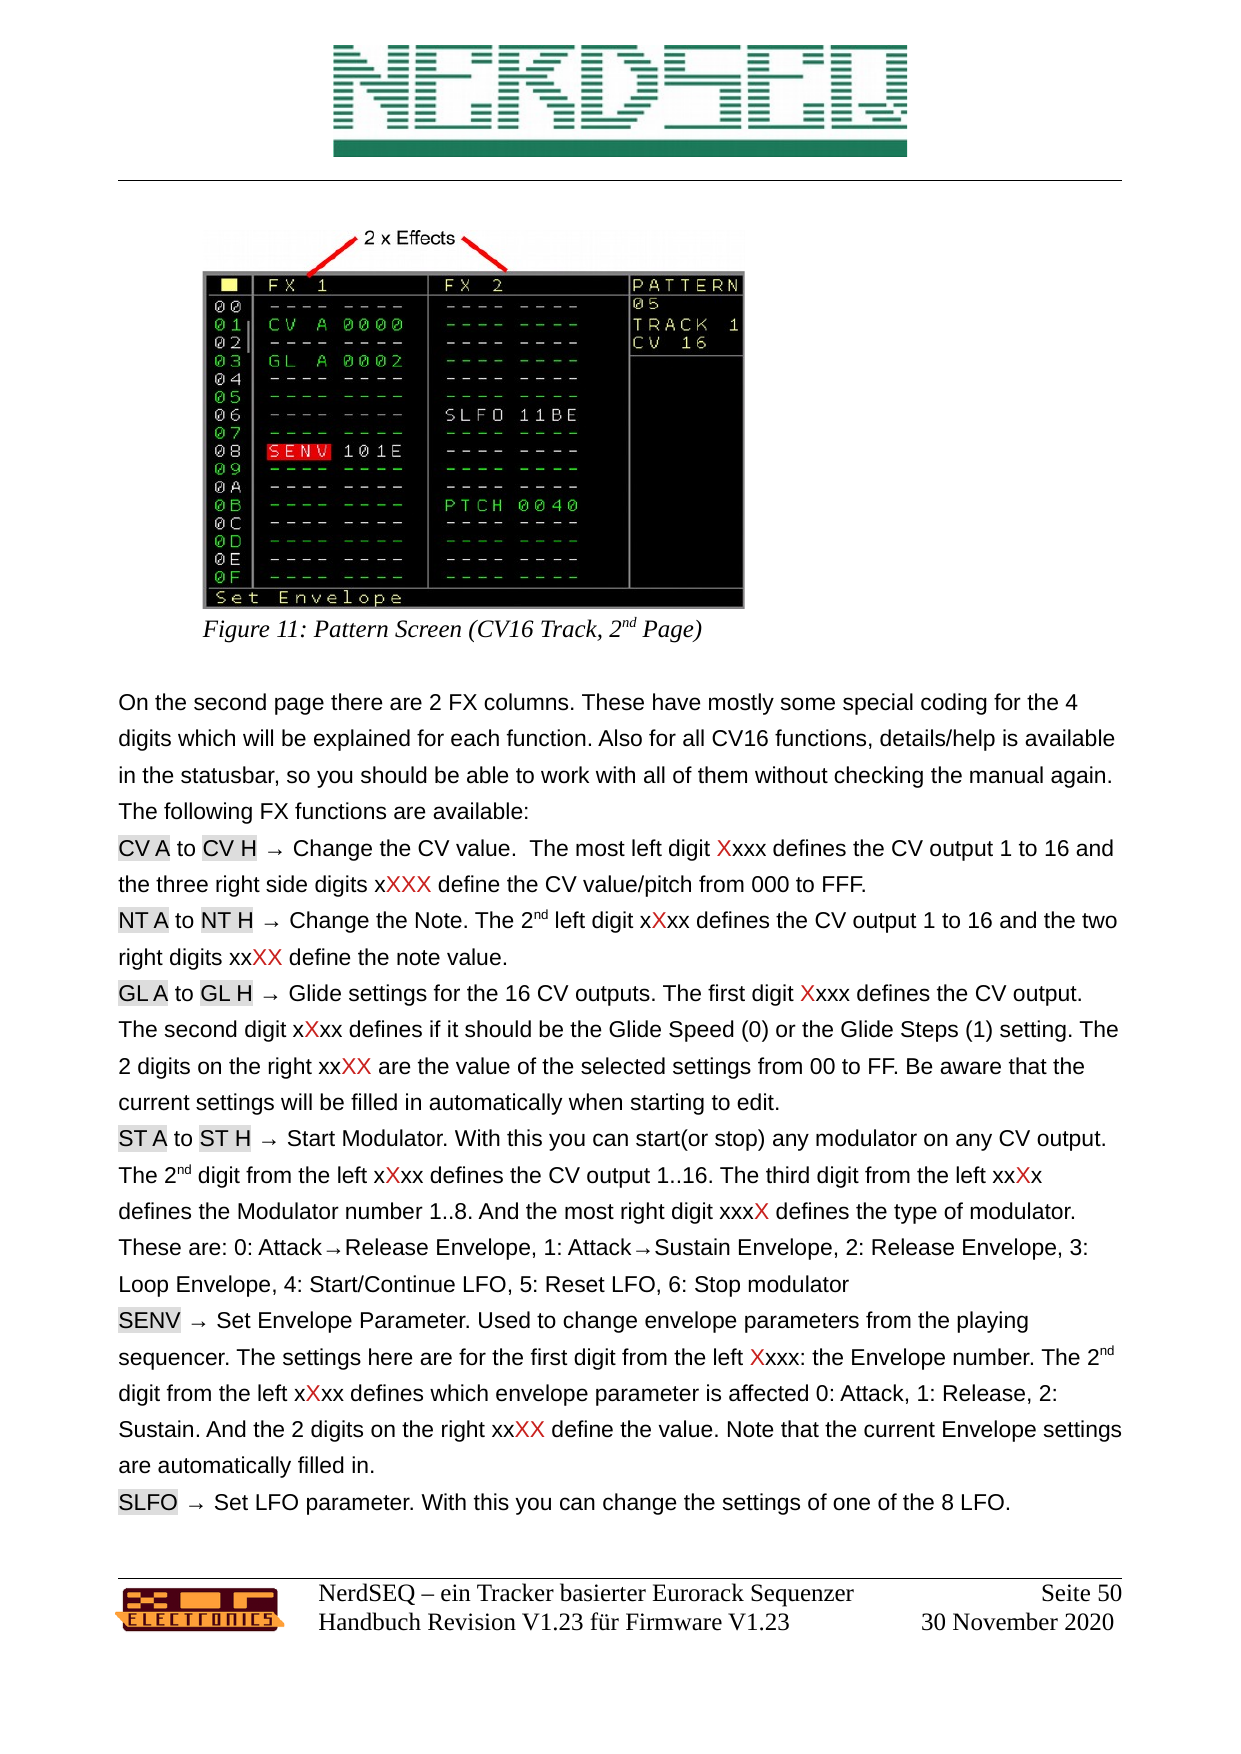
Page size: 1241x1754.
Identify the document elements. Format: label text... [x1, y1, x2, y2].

picture [115, 1584, 285, 1634]
text On the second page there are 2 FX columns. These have mostly some special coding for the 4 digits which will be explained for each function. Also for all CV16 functions, details/help is available in the statusbar, so you should be able to work with all of them without checking the manual again. [118, 689, 1122, 788]
text SLFO → Set LFO parameter. With this you can change the settings of one of the 8 LFO. [118, 1489, 1122, 1515]
text The following FX functions are available: [118, 798, 1122, 824]
picture [333, 45, 908, 157]
text The 2nd digit from the left xXxx defines the CV output 1..16. The third digit from the left xxXx defines the Modulator number 1..8. And the most right digit xxxX defines the type of modulator. [118, 1162, 1122, 1224]
text NT A to NT H → Change the Note. The 2nd left digit xXxx defines the CV output 1 to 16 and the two right digits xxXX define the note value. [118, 907, 1122, 970]
picture [202, 230, 745, 609]
text Figure 11: Pattern Screen (CV16 Track, 2nd Page) [203, 609, 745, 643]
text GL A to GL H → Glide settings for the 16 CV outputs. The first digit Xxxx defines the CV output. The second digit xXxx defines if it should be the Glide Speed (0) or the Glide Steps (1) setting. The 2 digits on the right xxXX are the value of the selected settings from 00 to FF. Be aware that the current settings will be filled in automatically when starting to edit. [118, 980, 1122, 1115]
text CV A to CV H → Change the CV value. The most left digit Xxxx defines the CV output 1 to 16 and the three right side digits xXXX define the CV value/pitch from 000 to FFF. [118, 834, 1122, 897]
text These are: 0: Attack→Release Envelope, 1: Attack→Sustain Envelope, 2: Release Envelope, 3: Loop Envelope, 4: Start/Continue LFO, 5: Reset LFO, 6: Stop modulator [118, 1234, 1122, 1297]
text SENV → Set Envelope Parameter. Used to change envelope parameters from the playing sequencer. The settings here are for the first digit from the left Xxxx: the Envelope number. The 2nd digit from the left xXxx defines which envelope parameter is affected 0: Attack, 1: Release, 2: Sustain. And the 2 digits on the right xxXX define the value. Note that the current Envelope settings are automatically filled in. [118, 1307, 1122, 1479]
text ST A to ST H → Start Modulator. With this you can start(or stop) any modulator on any CV output. [118, 1125, 1122, 1152]
